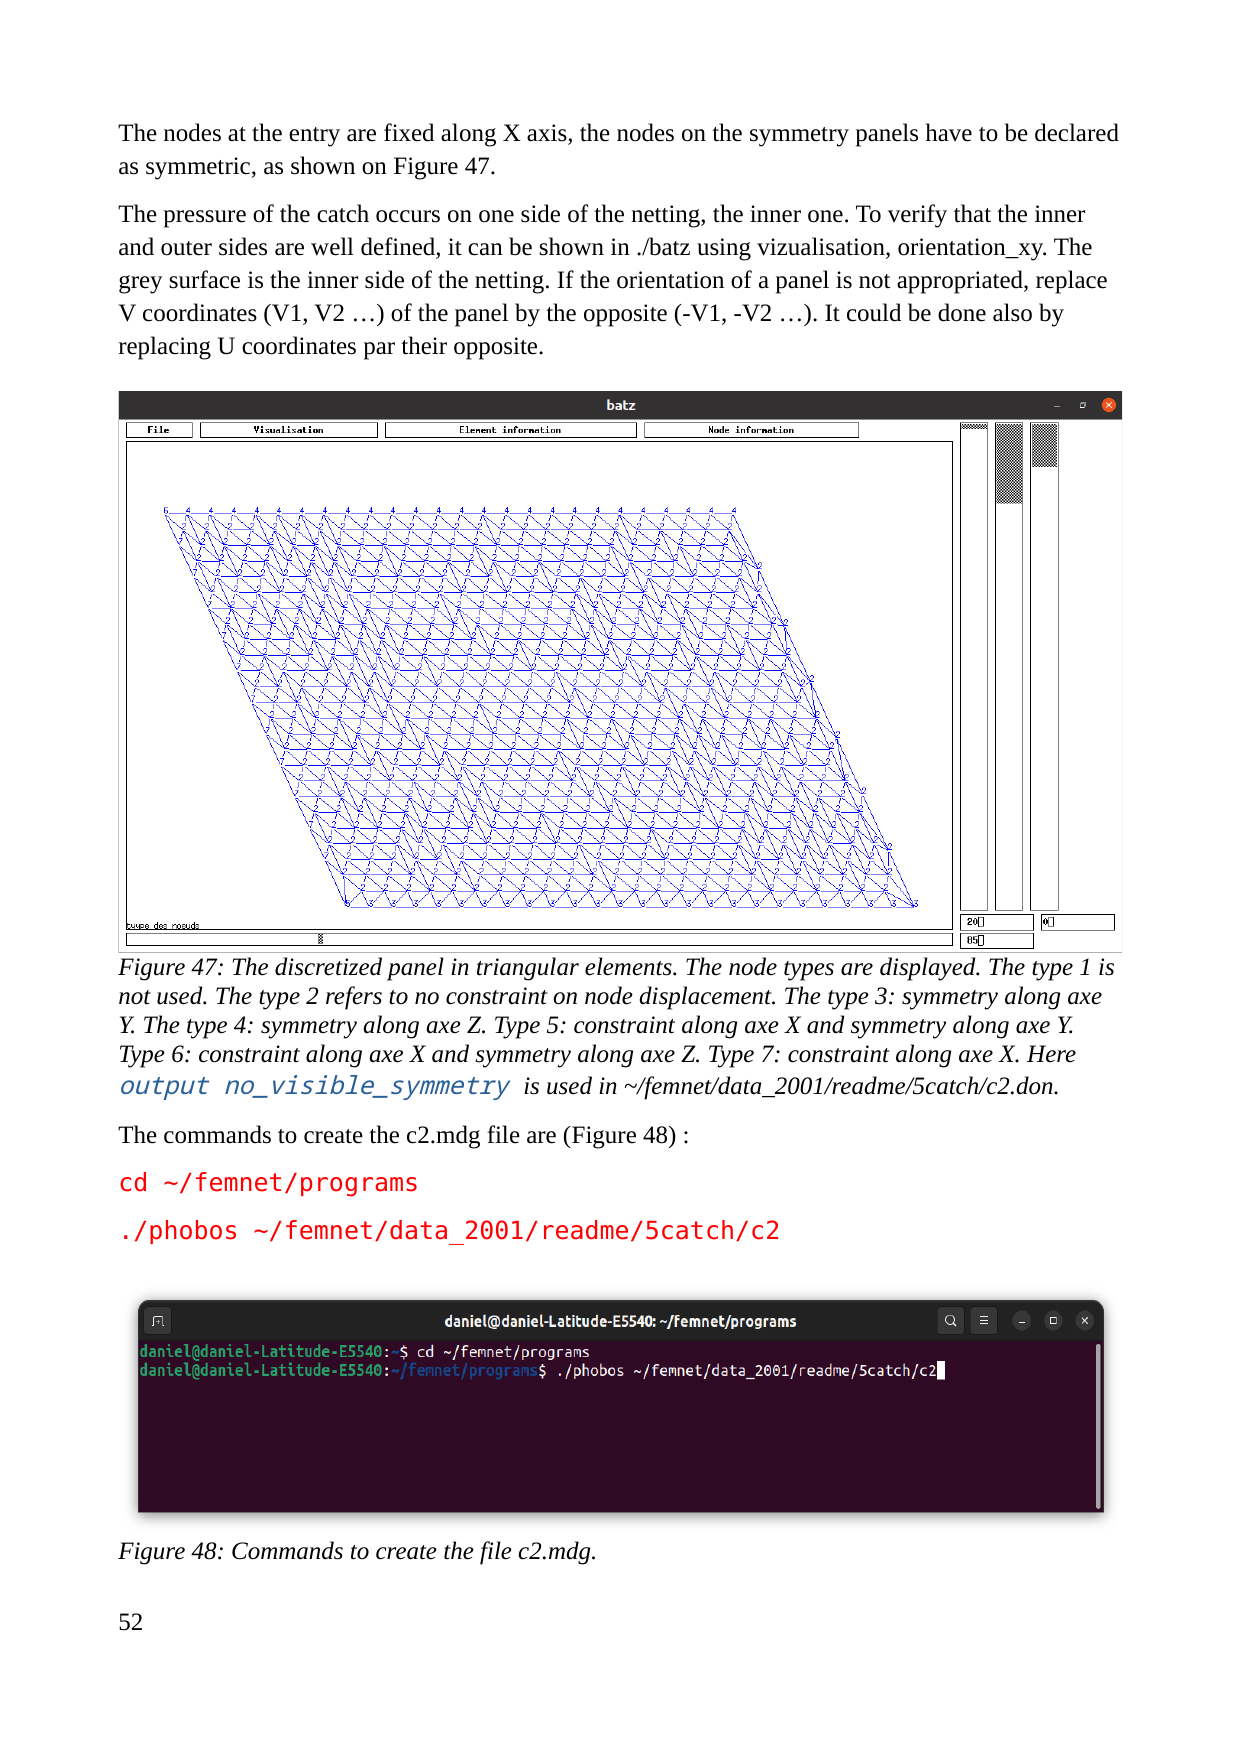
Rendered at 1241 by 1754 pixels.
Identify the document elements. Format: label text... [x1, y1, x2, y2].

picture [118, 1281, 1123, 1536]
picture [118, 391, 1123, 953]
text cd ~/femnet/programs [118, 1168, 1122, 1197]
text ./phobos ~/femnet/data_2001/readme/5catch/c2 [118, 1216, 1122, 1245]
text Figure 48: Commands to create the file c2.mdg. [118, 1536, 1122, 1565]
text The nodes at the entry are fixed along X axis, the nodes on the symmetry panels have to be declared as symmetric, as shown on Figure 47. [118, 118, 1122, 180]
text The commands to create the c2.mdg file are (Figure 48) : [118, 1120, 1122, 1149]
text The pressure of the catch occurs on one side of the netting, the inner one. To verify that the inner and outer sides are well defined, it can be shown in ./batz using vizualisation, orientation_xy. The grey surface is the inner side of the netting. If the orientation of a panel is not appropriated, replace V coordinates (V1, V2 …) of the panel by the opposite (-V1, -V2 …). It could be done also by replacing U coordinates par their opposite. [118, 199, 1122, 359]
text Figure 47: The discretized panel in triangular elements. The node types are displayed. The type 1 is not used. The type 2 refers to no constraint on node displacement. The type 3: symmetry along axe Y. The type 4: symmetry along axe Z. Type 5: constraint along axe X and symmetry along axe Y. Type 6: constraint along axe X and symmetry along axe Z. Type 7: constraint along axe X. Here output no_visible_symmetry is used in ~/femnet/data_2001/readme/5catch/c2.don. [118, 953, 1122, 1101]
text [118, 1277, 1122, 1281]
